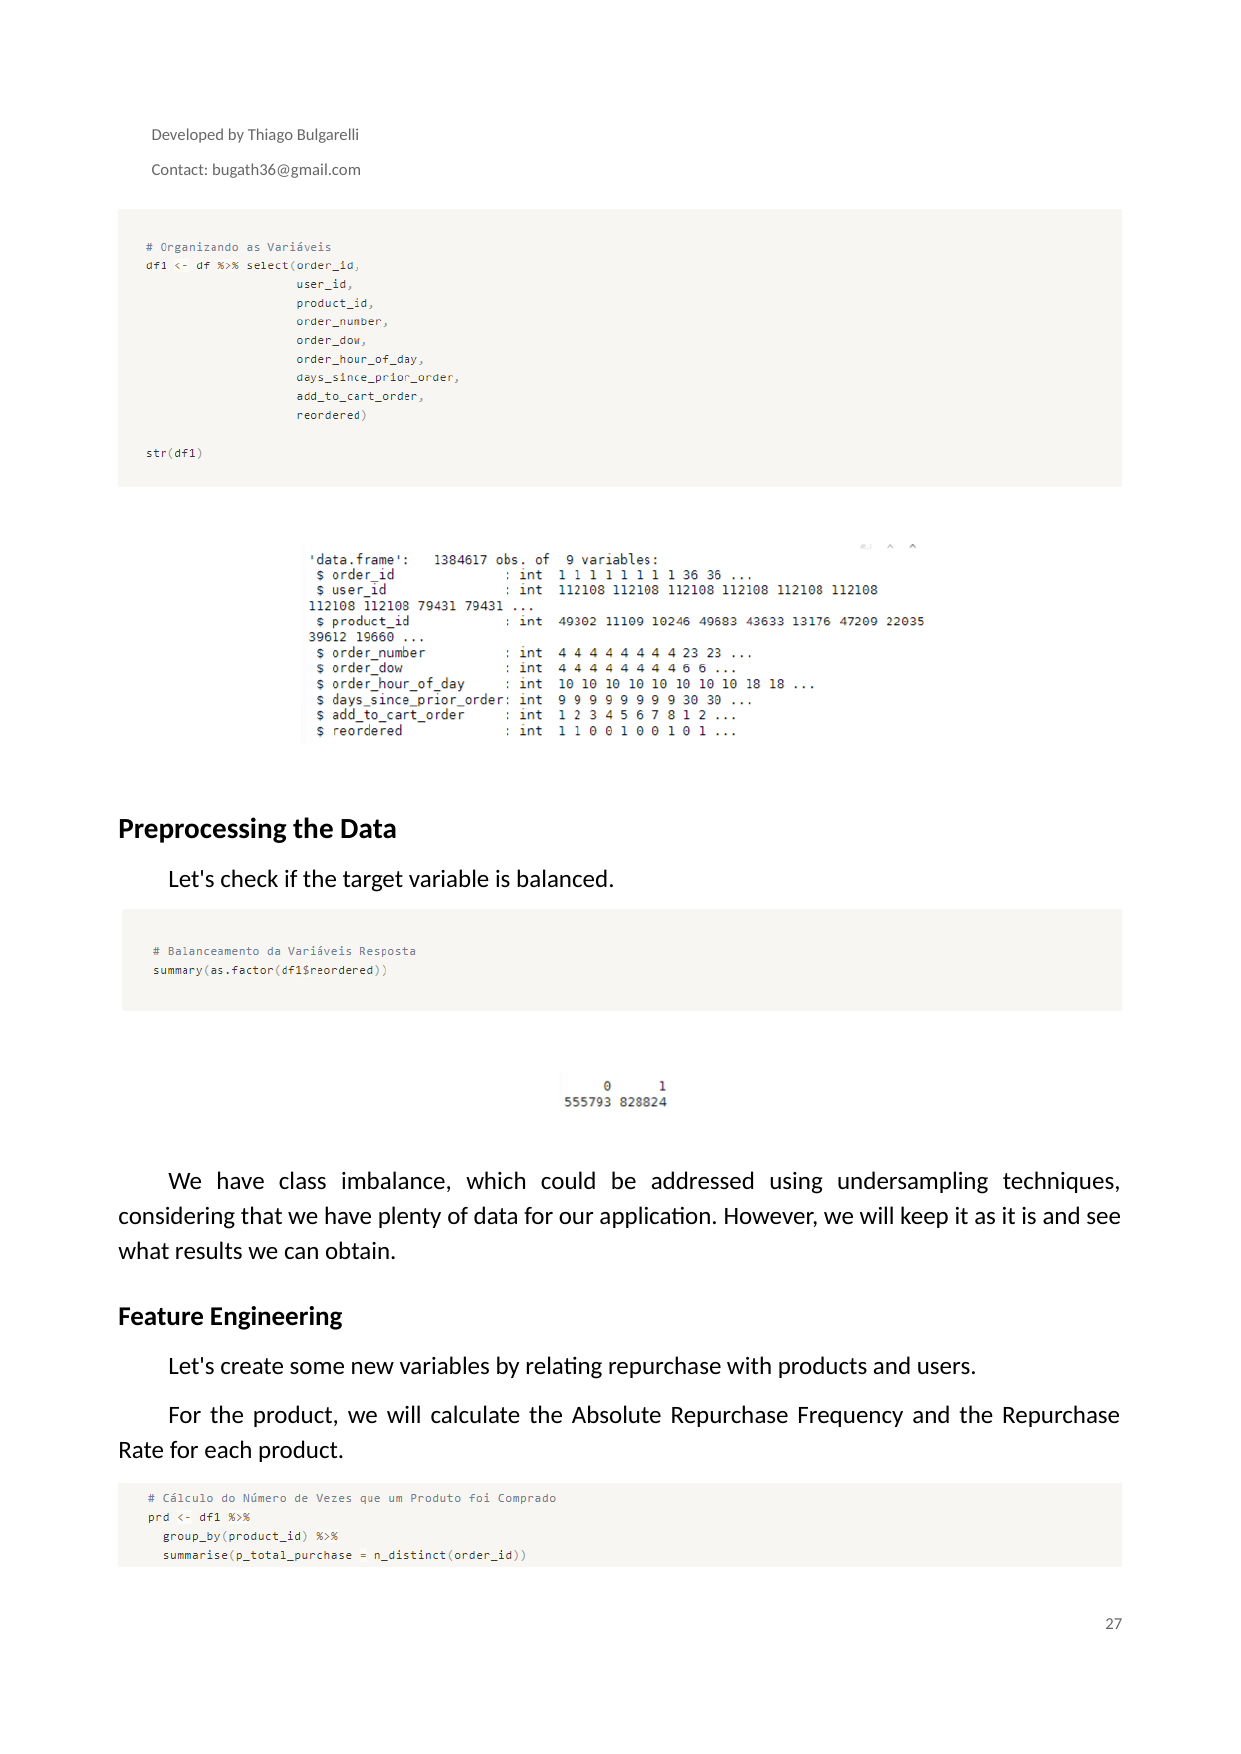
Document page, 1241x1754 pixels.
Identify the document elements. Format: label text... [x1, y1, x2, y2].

text Let's create some new variables by relating repurchase with products and users. [118, 1350, 1122, 1380]
text Let's check if the target variable is balanced. [118, 863, 1122, 894]
picture [118, 209, 1123, 487]
picture [118, 908, 1123, 1012]
subtitle Feature Engineering [118, 1299, 1122, 1332]
text For the product, we will calculate the Absolute Repurchase Frequency and the Repurchase Rate for each product. [118, 1399, 1122, 1465]
picture [118, 1483, 1123, 1567]
subtitle Preprocessing the Data [118, 810, 1122, 845]
text We have class imbalance, which could be addressed using undersampling techniques, considering that we have plenty of data for our application. However, we will keep it as it is and see what results we can obtain. [118, 1165, 1122, 1266]
picture [300, 541, 940, 747]
